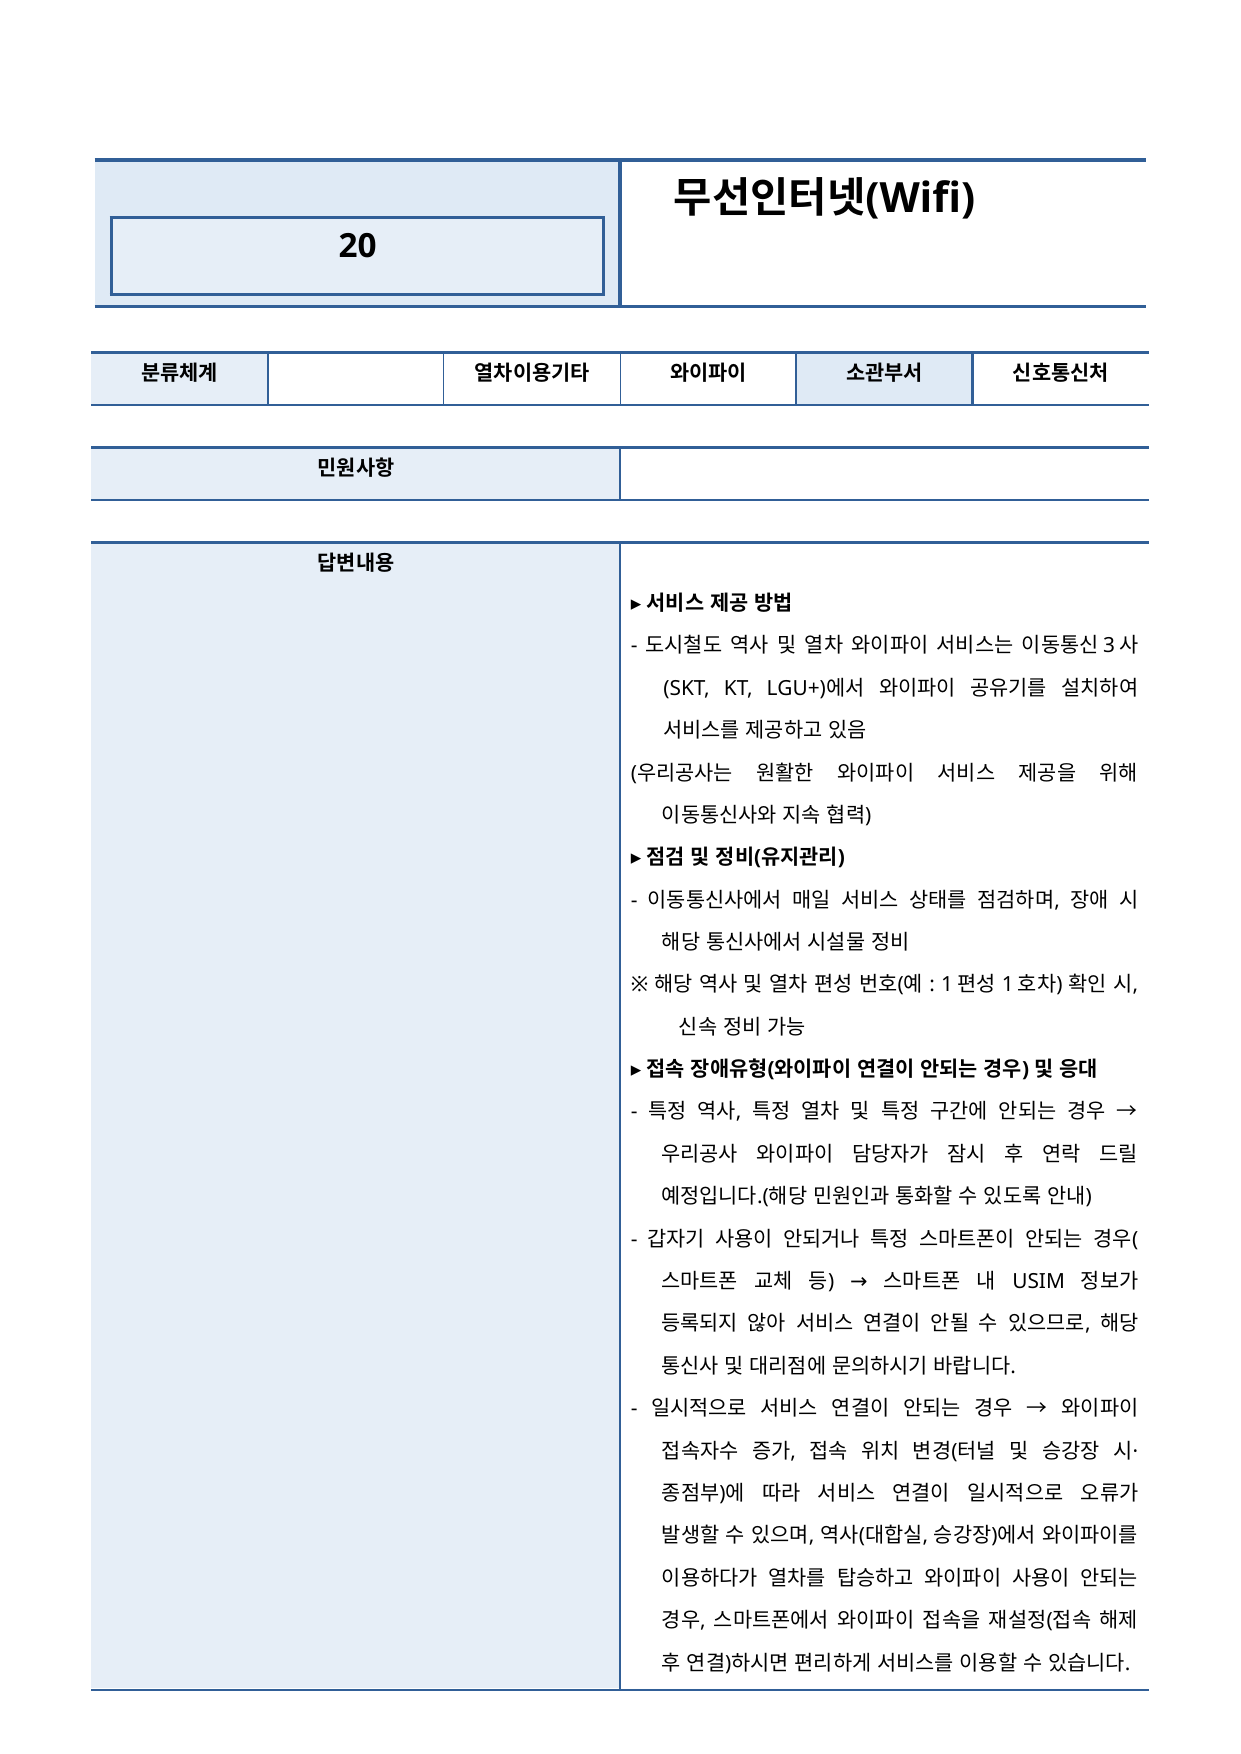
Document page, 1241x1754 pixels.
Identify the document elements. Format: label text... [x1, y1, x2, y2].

table_header 답변내용 [91, 544, 619, 1688]
table_header 민원사항 [91, 449, 619, 499]
table_header 무선인터넷(Wifi) [622, 162, 1146, 305]
table_header 열차이용기타 [444, 354, 620, 404]
table_header 분류체계 [91, 354, 267, 404]
table_header ▸ 서비스 제공 방법 - 도시철도 역사 및 열차 와이파이 서비스는 이동통신3사(SKT, KT, LGU+)에서 와이파이 공유기를 설치하여 서비스를 제공하고 있음 (우리공사는 원활한 와이파이 서비스 제공을 위해 이동통신사와 지속 협력) ▸ 점검 및 정비(유지관리) - 이동통신사에서 매일 서비스 상태를 점검하며, 장애 시 해당 통신사에서 시설물 정비 ※ 해당 역사 및 열차 편성 번호(예 : 1편성 1호차) 확인 시, 신속 정비 가능 ▸ 접속 장애유형(와이파이 연결이 안되는 경우) 및 응대 - 특정 역사, 특정 열차 및 특정 구간에 안되는 경우 → 우리공사 와이파이 담당자가 잠시 후 연락 드릴 예정입니다.(해당 민원인과 통화할 수 있도록 안내) - 갑자기 사용이 안되거나 특정 스마트폰이 안되는 경우(스마트폰 교체 등) → 스마트폰 내 USIM 정보가 등록되지 않아 서비스 연결이 안될 수 있으므로, 해당 통신사 및 대리점에 문의하시기 바랍니다. - 일시적으로 서비스 연결이 안되는 경우 → 와이파이 접속자수 증가, 접속 위치 변경(터널 및 승강장 시·종점부)에 따라 서비스 연결이 일시적으로 오류가 발생할 수 있으며, 역사(대합실, 승강장)에서 와이파이를 이용하다가 열차를 탑승하고 와이파이 사용이 안되는 경우, 스마트폰에서 와이파이 접속을 재설정(접속 해제 후 연결)하시면 편리하게 서비스를 이용할 수 있습니다. [621, 544, 1149, 1688]
table_header [95, 162, 618, 305]
table_header 신호통신처 [974, 354, 1149, 404]
table_header 소관부서 [797, 354, 971, 404]
table_header 20 [113, 219, 602, 293]
table_header [269, 354, 443, 404]
table_header 와이파이 [621, 354, 795, 404]
table_header [621, 449, 1149, 499]
